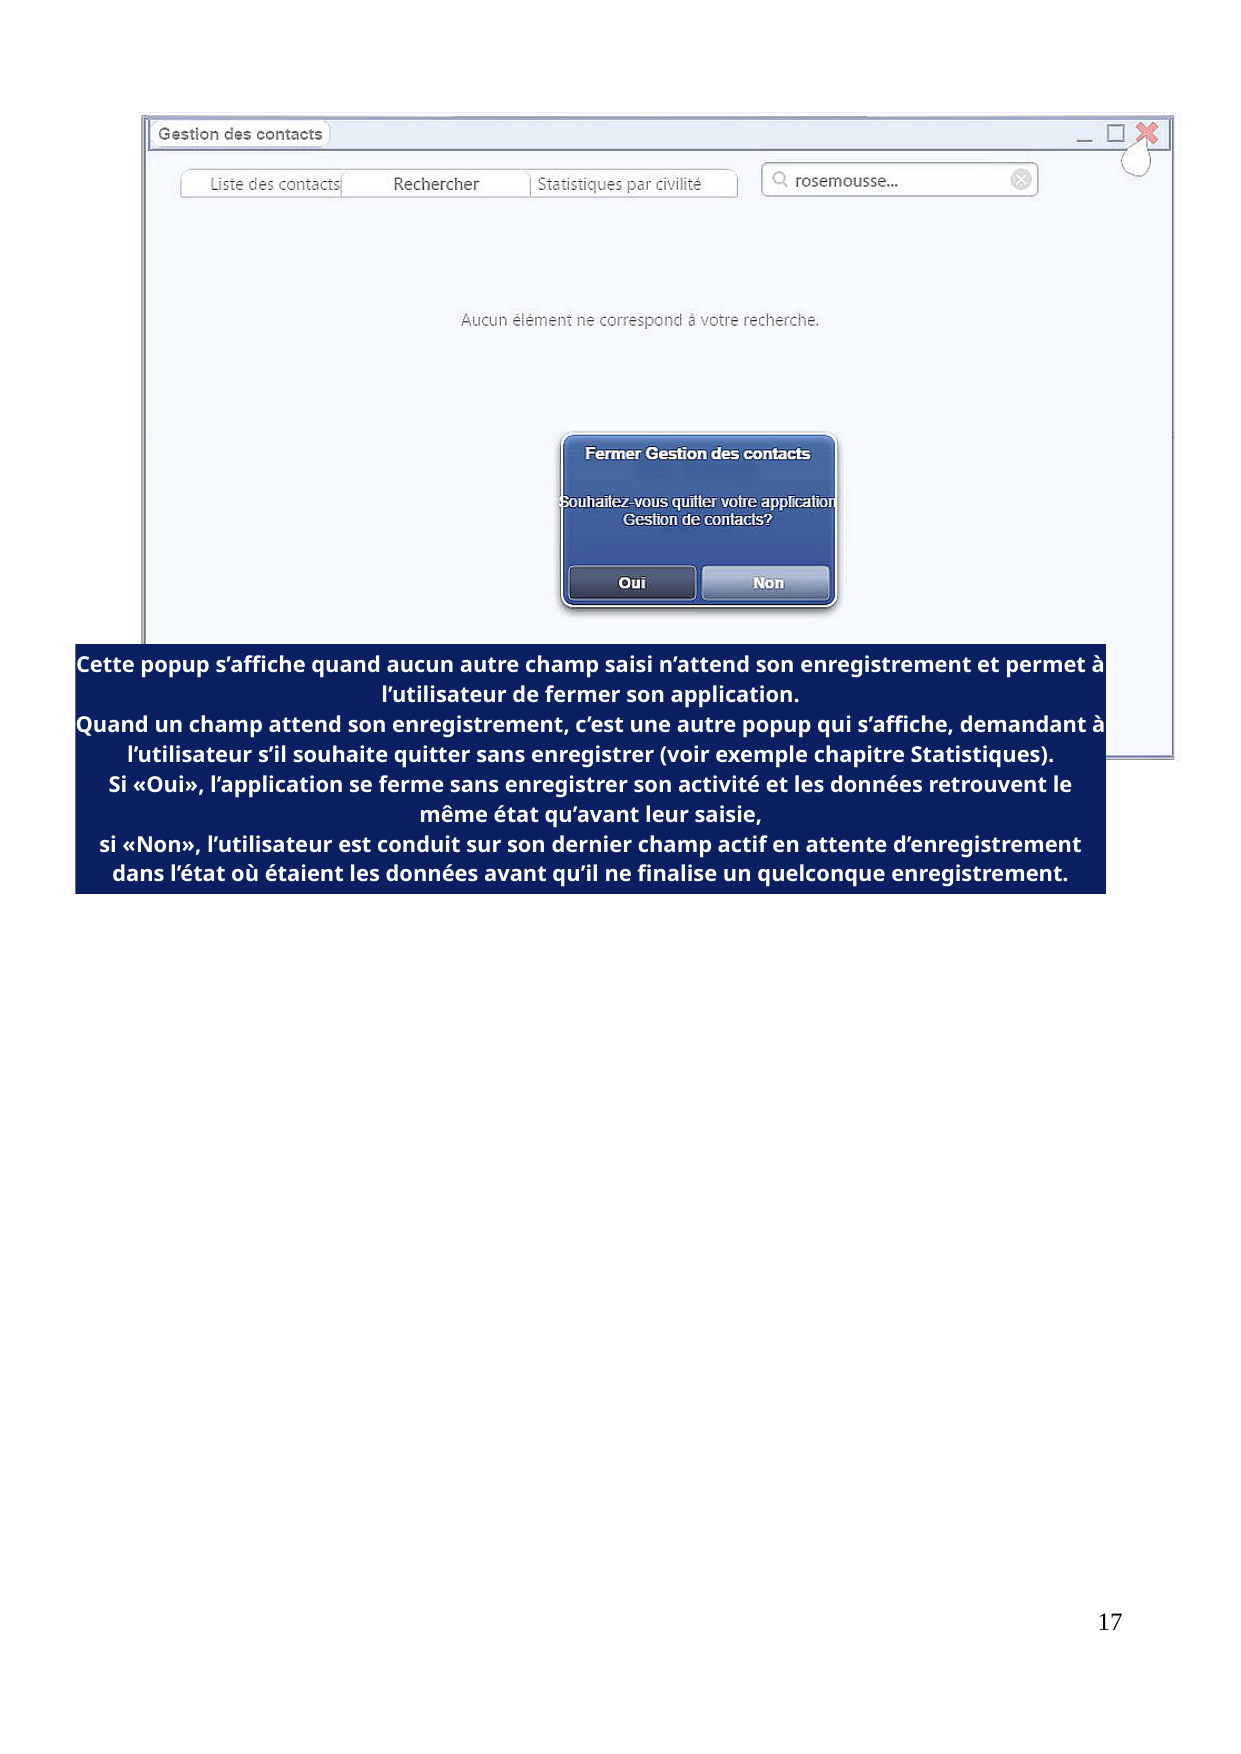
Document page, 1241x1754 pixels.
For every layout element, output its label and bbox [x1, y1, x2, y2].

picture [137, 112, 1181, 761]
